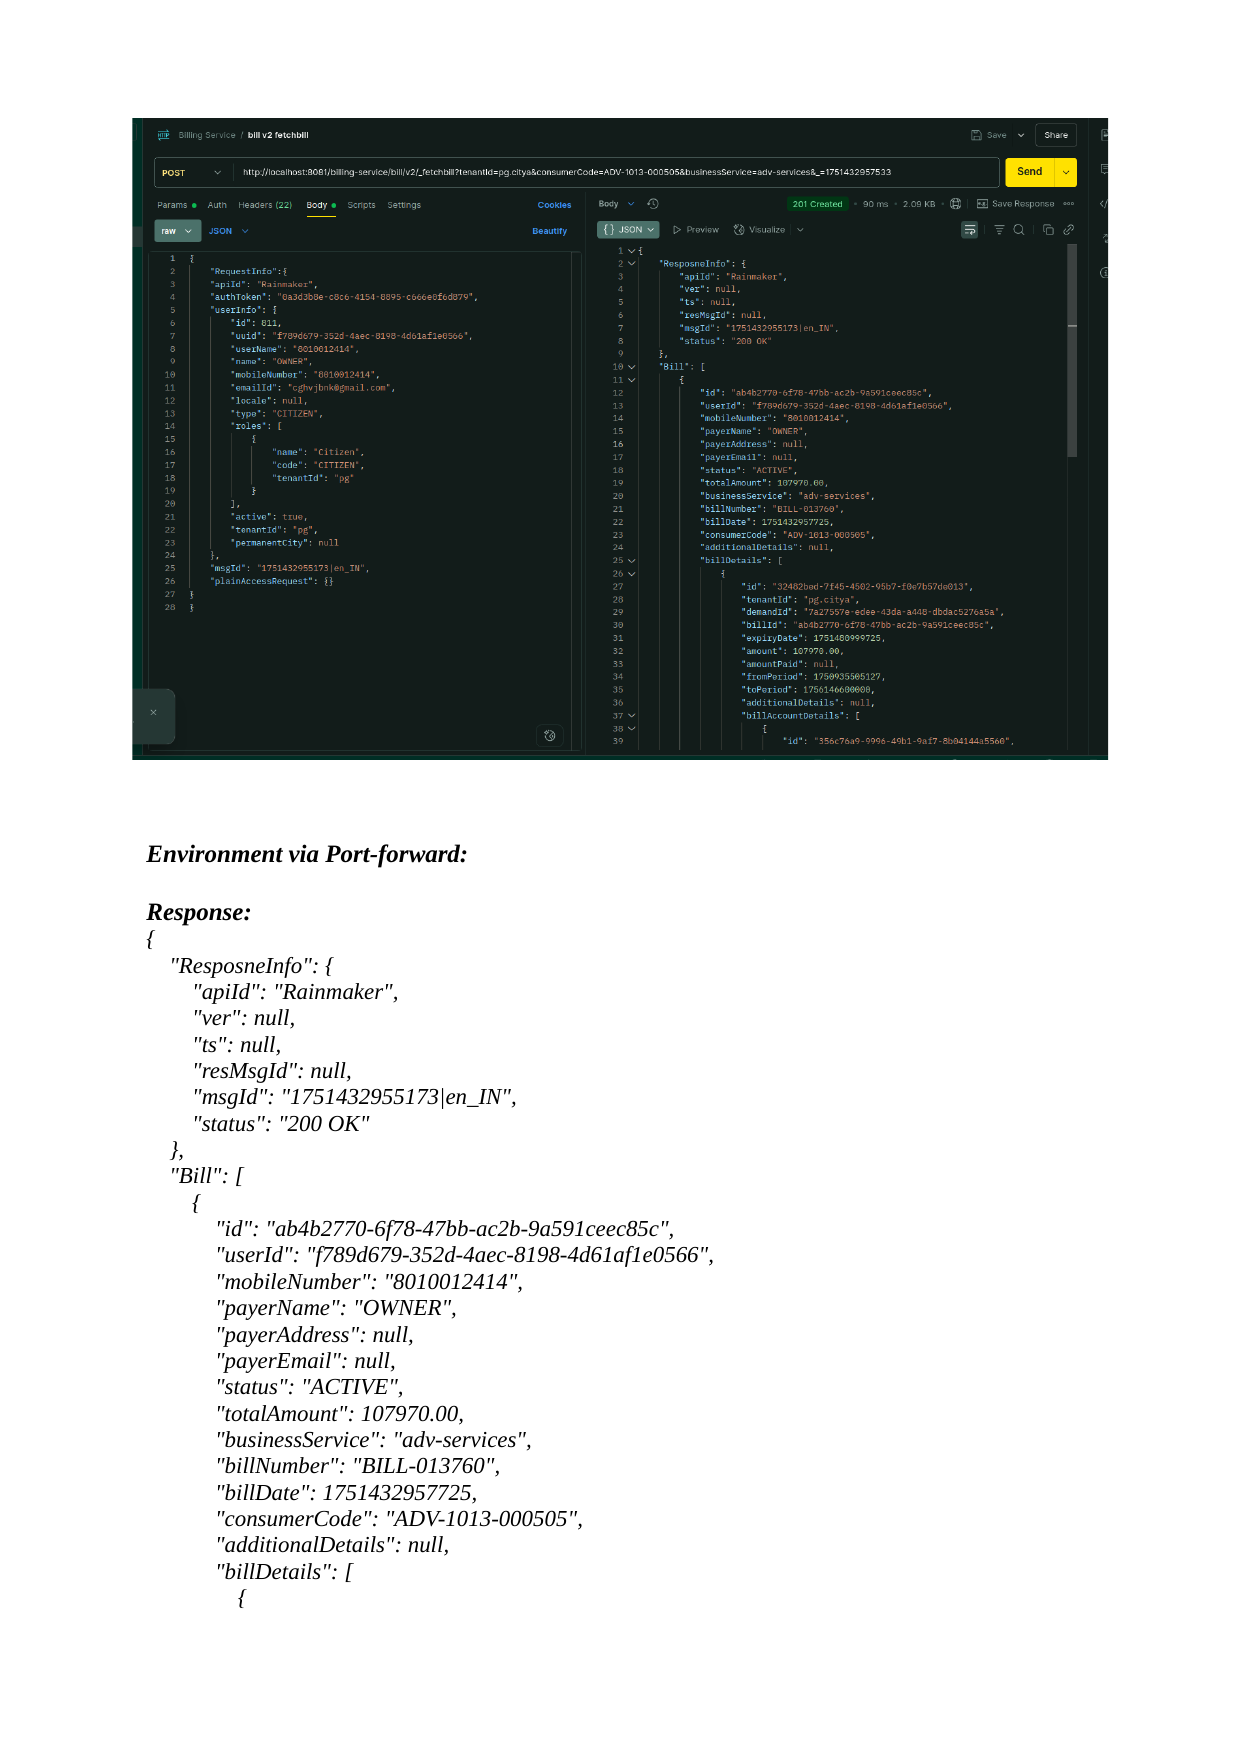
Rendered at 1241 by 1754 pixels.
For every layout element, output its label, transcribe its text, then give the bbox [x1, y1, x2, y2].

text { [146, 1189, 1122, 1215]
text "msgId": "1751432955173|en_IN", [146, 1083, 1122, 1110]
text "apiId": "Rainmaker", [146, 978, 1122, 1004]
text "payerEmail": null, [146, 1347, 1122, 1373]
text "mobileNumber": "8010012414", [146, 1268, 1122, 1294]
text "userId": "f789d679-352d-4aec-8198-4d61af1e0566", [146, 1242, 1122, 1268]
text "ts": null, [146, 1031, 1122, 1057]
text "businessService": "adv-services", [146, 1426, 1122, 1452]
text "ResposneInfo": { [146, 952, 1122, 978]
text "billNumber": "BILL-013760", [146, 1452, 1122, 1479]
text Response: [146, 897, 1122, 925]
text "totalAmount": 107970.00, [146, 1400, 1122, 1426]
text "billDate": 1751432957725, [146, 1479, 1122, 1505]
text "Bill": [ [146, 1162, 1122, 1189]
picture [132, 118, 1109, 760]
text Environment via Port-forward: [146, 839, 1122, 868]
text "ver": null, [146, 1004, 1122, 1031]
text "status": "ACTIVE", [146, 1373, 1122, 1400]
text "consumerCode": "ADV-1013-000505", [146, 1505, 1122, 1531]
text "payerAddress": null, [146, 1321, 1122, 1347]
text "payerName": "OWNER", [146, 1294, 1122, 1321]
text "additionalDetails": null, [146, 1531, 1122, 1558]
text "resMsgId": null, [146, 1057, 1122, 1083]
text "billDetails": [ [146, 1558, 1122, 1584]
text { [146, 925, 1122, 952]
text "id": "ab4b2770-6f78-47bb-ac2b-9a591ceec85c", [146, 1215, 1122, 1242]
text { [146, 1584, 1122, 1611]
text "status": "200 OK" [146, 1110, 1122, 1136]
text }, [146, 1136, 1122, 1162]
